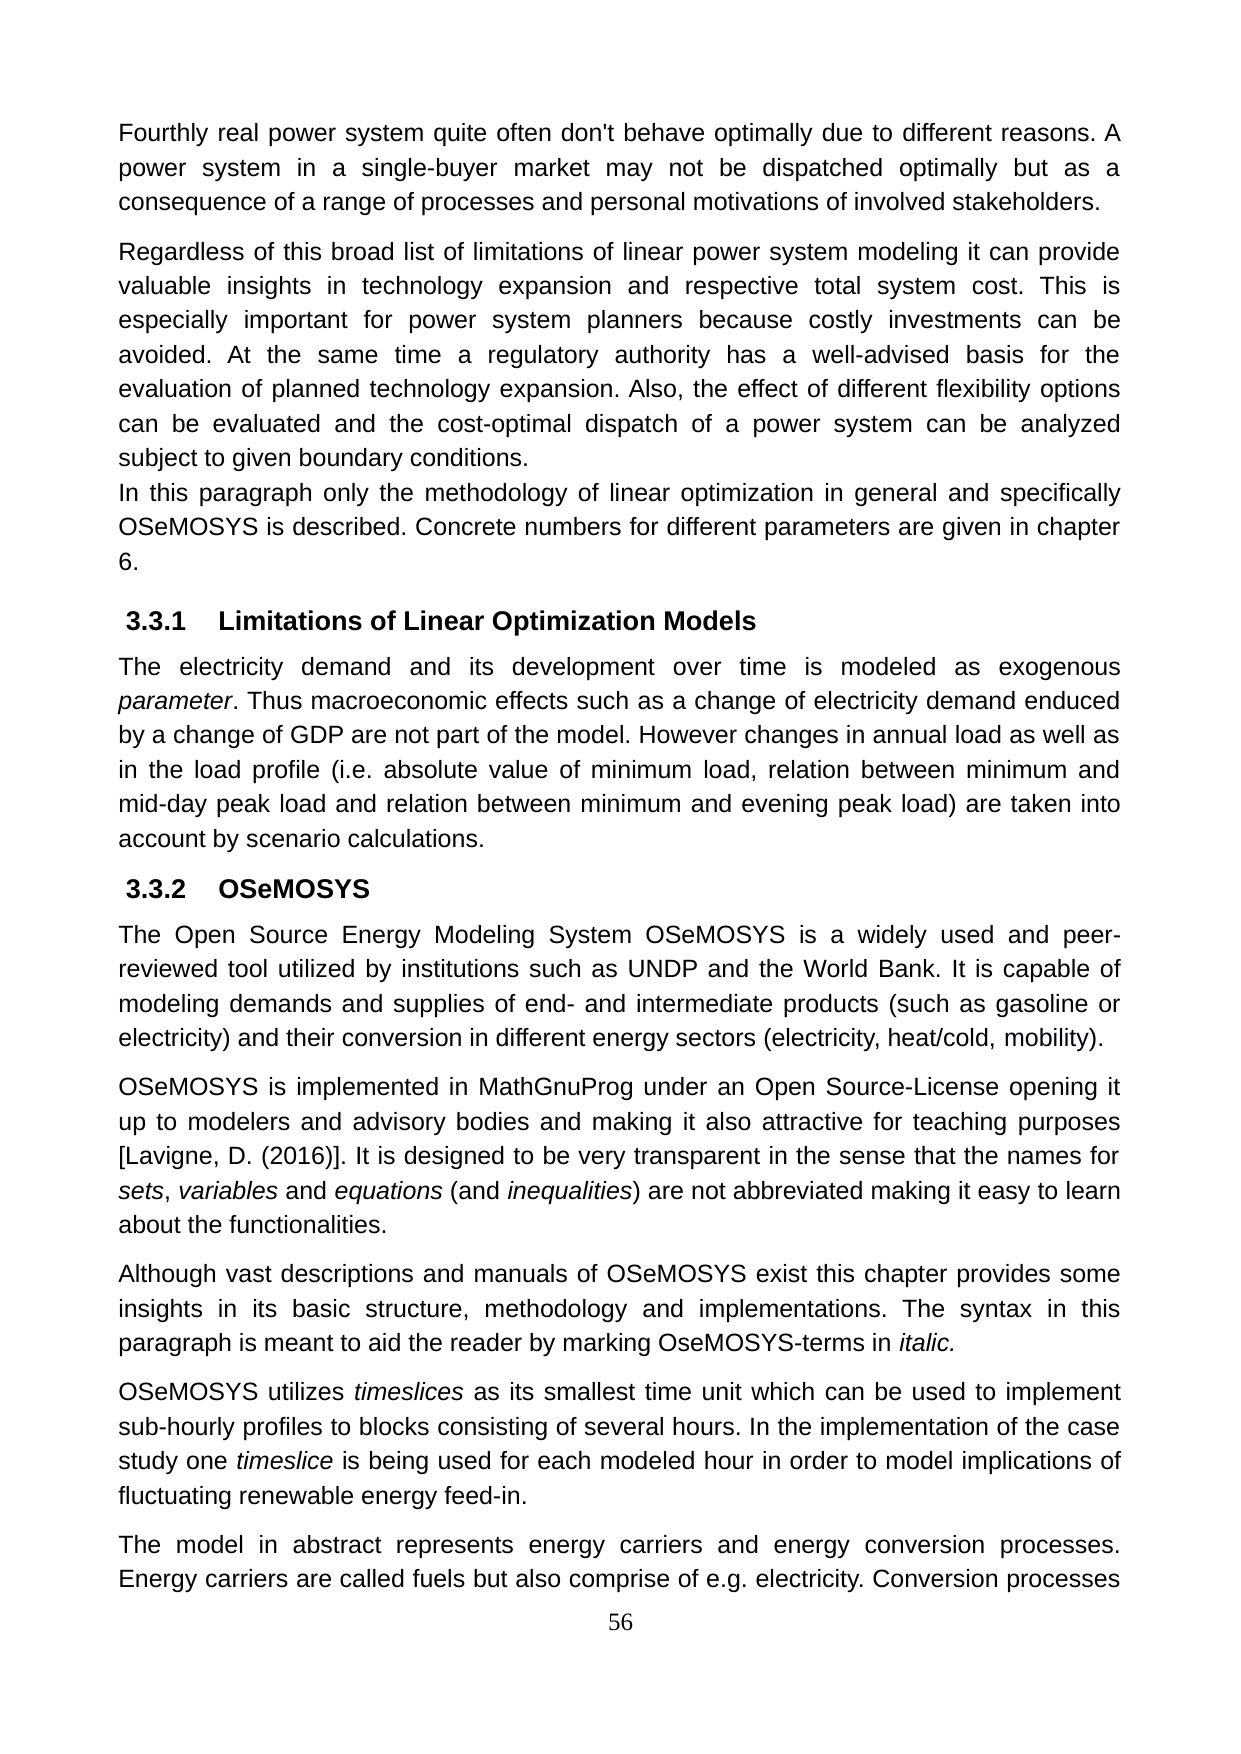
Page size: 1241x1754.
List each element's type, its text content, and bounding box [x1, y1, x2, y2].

list The model in abstract represents energy carriers and energy conversion processes. Energy carriers are called fuels but also comprise of e.g. electricity. Conversion processes [118, 1530, 1122, 1593]
text Fourthly real power system quite often don't behave optimally due to different reasons. A power system in a single-buyer market may not be dispatched optimally but as a consequence of a range of processes and personal motivations of involved stakeholders. [118, 118, 1122, 216]
list Although vast descriptions and manuals of OSeMOSYS exist this chapter provides some insights in its basic structure, methodology and implementations. The syntax in this paragraph is meant to aid the reader by marking OseMOSYS-terms in italic. [118, 1259, 1122, 1357]
text Regardless of this broad list of limitations of linear power system modeling it can provide valuable insights in technology expansion and respective total system cost. This is especially important for power system planners because costly investments can be avoided. At the same time a regulatory authority has a well-advised basis for the evaluation of planned technology expansion. Also, the effect of different flexibility options can be evaluated and the cost-optimal dispatch of a power system can be analyzed subject to given boundary conditions. [118, 237, 1122, 472]
subtitle OSeMOSYS [118, 873, 1122, 905]
text In this paragraph only the methodology of linear optimization in general and specifically OSeMOSYS is described. Concrete numbers for different parameters are given in chapter 6. [118, 478, 1122, 576]
list OSeMOSYS utilizes timeslices as its smallest time unit which can be used to implement sub-hourly profiles to blocks consisting of several hours. In the implementation of the case study one timeslice is being used for each modeled hour in order to model implications of fluctuating renewable energy feed-in. [118, 1377, 1122, 1509]
subtitle Limitations of Linear Optimization Models [118, 605, 1122, 637]
list OSeMOSYS is implemented in MathGnuProg under an Open Source-License opening it up to modelers and advisory bodies and making it also attractive for teaching purposes [Lavigne, D. (2016)]. It is designed to be very transparent in the sense that the names for sets, variables and equations (and inequalities) are not abbreviated making it easy to learn about the functionalities. [118, 1072, 1122, 1239]
list The electricity demand and its development over time is modeled as exogenous parameter. Thus macroeconomic effects such as a change of electricity demand enduced by a change of GDP are not part of the model. However changes in annual load as well as in the load profile (i.e. absolute value of minimum load, relation between minimum and mid-day peak load and relation between minimum and evening peak load) are taken into account by scenario calculations. [118, 652, 1122, 853]
list The Open Source Energy Modeling System OSeMOSYS is a widely used and peer-reviewed tool utilized by institutions such as UNDP and the World Bank. It is capable of modeling demands and supplies of end- and intermediate products (such as gasoline or electricity) and their conversion in different energy sectors (electricity, heat/cold, mobility). [118, 920, 1122, 1052]
